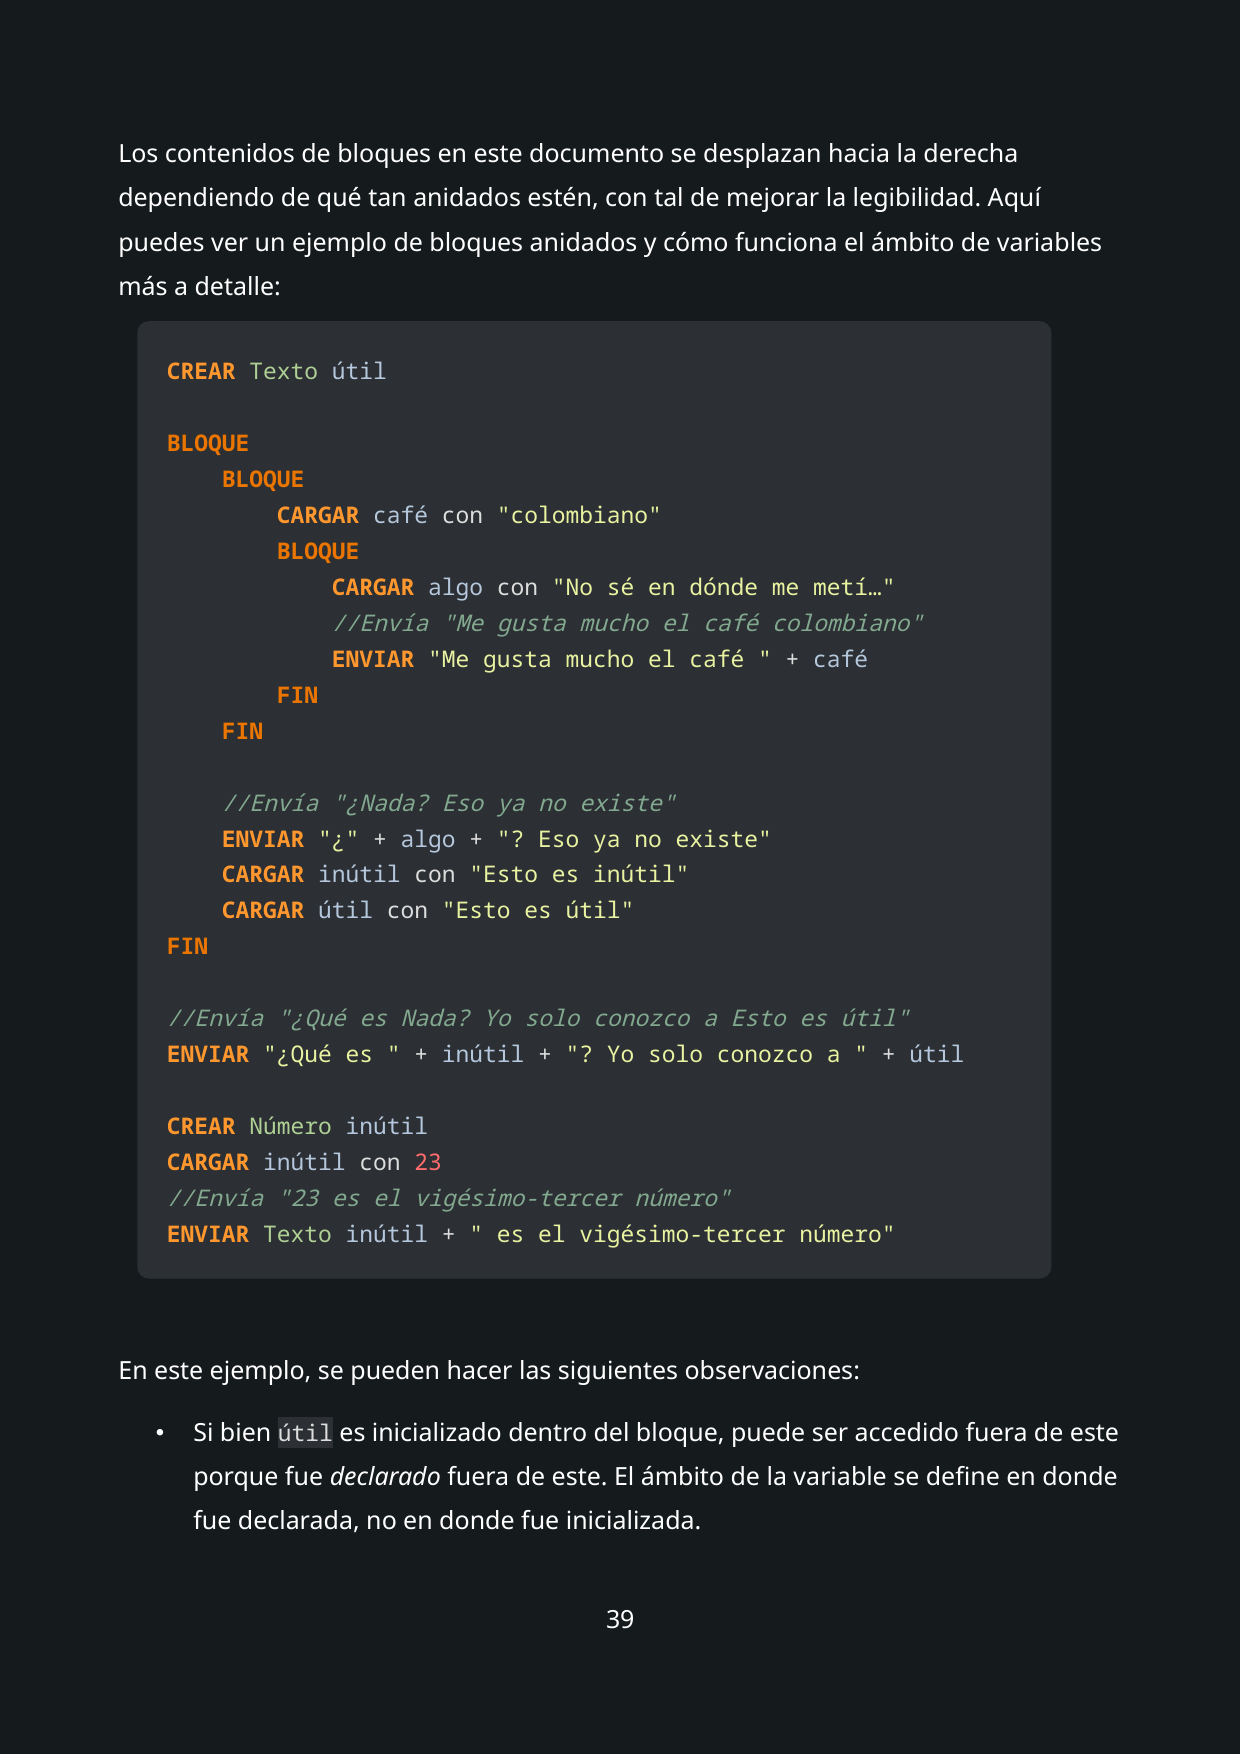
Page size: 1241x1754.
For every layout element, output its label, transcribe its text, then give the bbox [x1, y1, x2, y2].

list Si bien útil es inicializado dentro del bloque, puede ser accedido fuera de este porque fue declarado fuera de este. El ámbito de la variable se define en donde fue declarada, no en donde fue inicializada. [156, 1414, 1122, 1537]
text En este ejemplo, se pueden hacer las siguientes observaciones: [118, 1352, 1122, 1387]
text Los contenidos de bloques en este documento se desplazan hacia la derecha dependiendo de qué tan anidados estén, con tal de mejorar la legibilidad. Aquí puedes ver un ejemplo de bloques anidados y cómo funciona el ámbito de variables más a detalle: [118, 136, 1122, 303]
